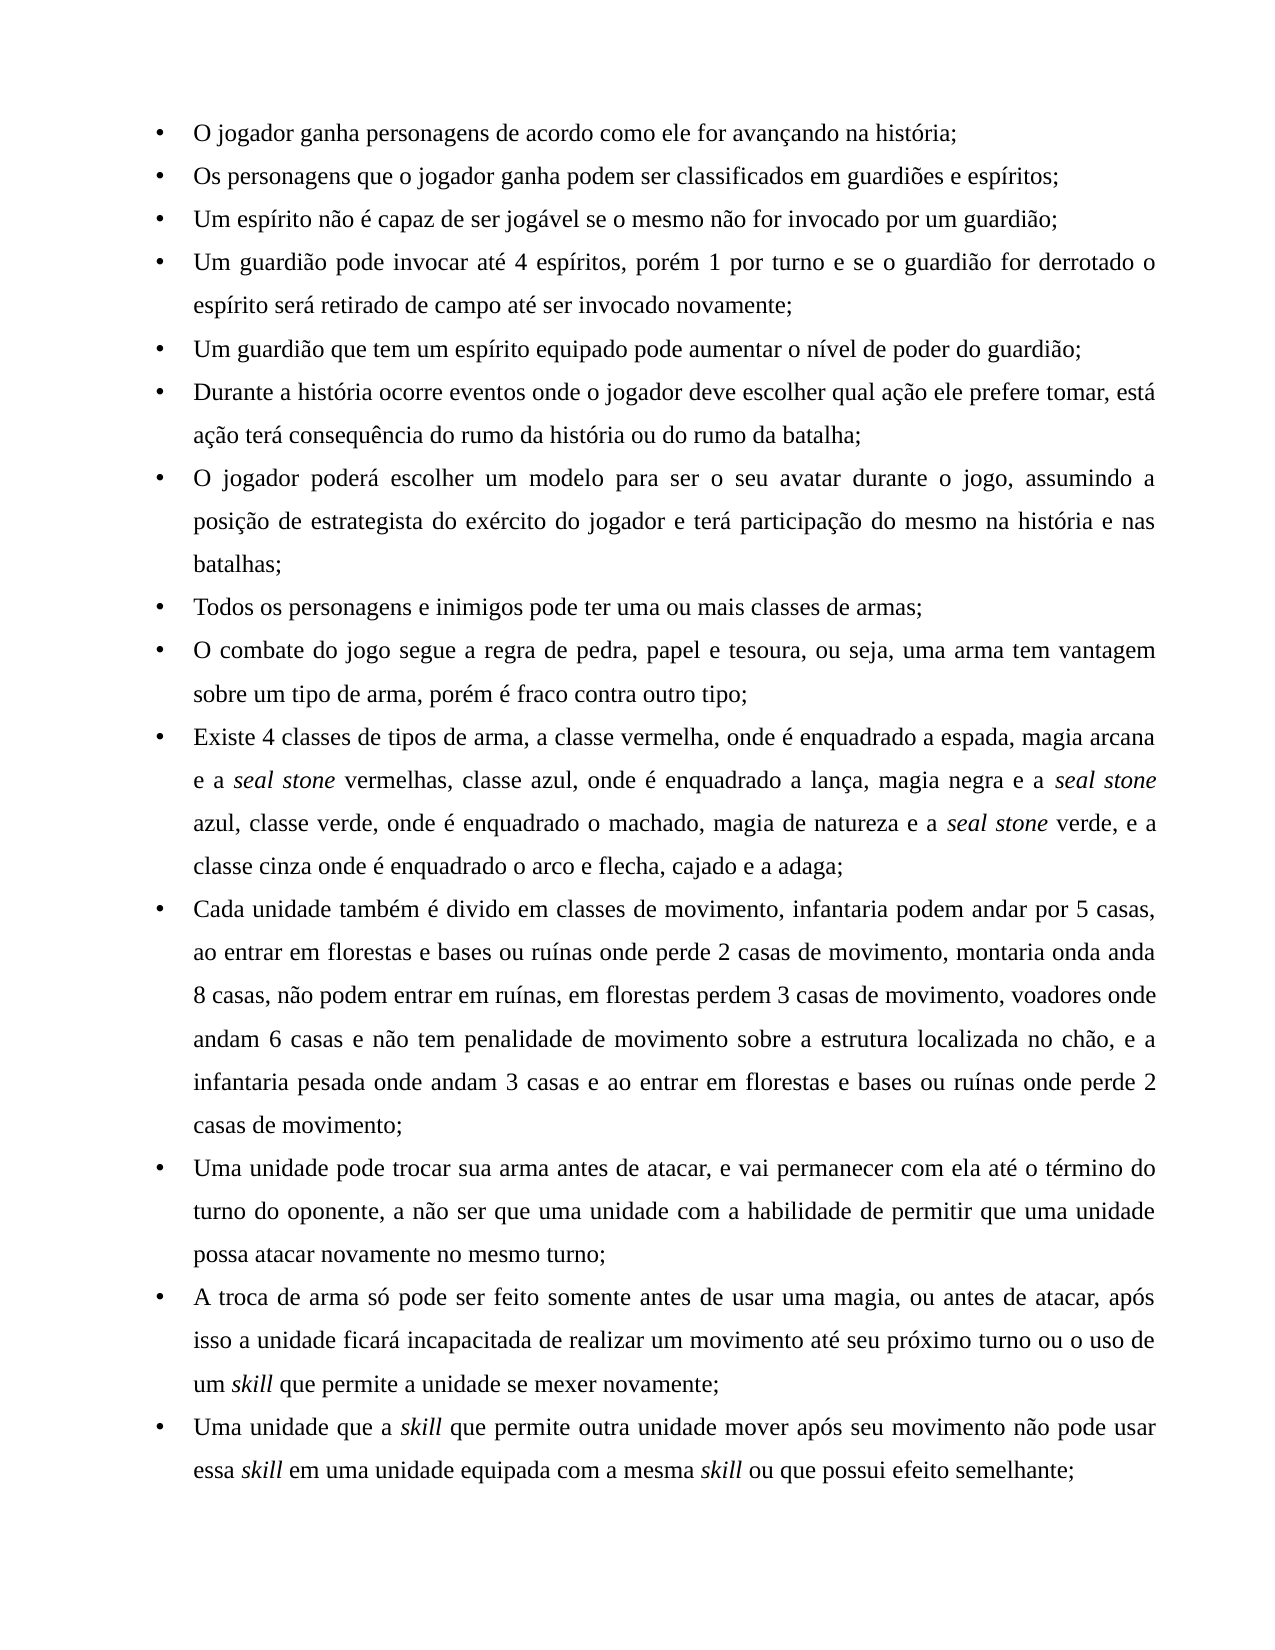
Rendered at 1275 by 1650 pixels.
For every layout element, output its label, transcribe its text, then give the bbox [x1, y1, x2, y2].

list Todos os personagens e inimigos pode ter uma ou mais classes de armas; [156, 592, 1157, 621]
list Um guardião que tem um espírito equipado pode aumentar o nível de poder do guardião; [156, 334, 1157, 362]
list A troca de arma só pode ser feito somente antes de usar uma magia, ou antes de atacar, após isso a unidade ficará incapacitada de realizar um movimento até seu próximo turno ou o uso de um skill que permite a unidade se mexer novamente; [156, 1282, 1157, 1397]
list Durante a história ocorre eventos onde o jogador deve escolher qual ação ele prefere tomar, está ação terá consequência do rumo da história ou do rumo da batalha; [156, 377, 1157, 449]
list Um guardião pode invocar até 4 espíritos, porém 1 por turno e se o guardião for derrotado o espírito será retirado de campo até ser invocado novamente; [156, 247, 1157, 319]
list O jogador ganha personagens de acordo como ele for avançando na história; [156, 118, 1157, 147]
list Cada unidade também é divido em classes de movimento, infantaria podem andar por 5 casas, ao entrar em florestas e bases ou ruínas onde perde 2 casas de movimento, montaria onda anda 8 casas, não podem entrar em ruínas, em florestas perdem 3 casas de movimento, voadores onde andam 6 casas e não tem penalidade de movimento sobre a estrutura localizada no chão, e a infantaria pesada onde andam 3 casas e ao entrar em florestas e bases ou ruínas onde perde 2 casas de movimento; [156, 894, 1157, 1139]
list O combate do jogo segue a regra de pedra, papel e tesoura, ou seja, uma arma tem vantagem sobre um tipo de arma, porém é fraco contra outro tipo; [156, 636, 1157, 707]
list Um espírito não é capaz de ser jogável se o mesmo não for invocado por um guardião; [156, 204, 1157, 233]
list Existe 4 classes de tipos de arma, a classe vermelha, onde é enquadrado a espada, magia arcana e a seal stone vermelhas, classe azul, onde é enquadrado a lança, magia negra e a seal stone azul, classe verde, onde é enquadrado o machado, magia de natureza e a seal stone verde, e a classe cinza onde é enquadrado o arco e flecha, cajado e a adaga; [156, 722, 1157, 880]
list Uma unidade pode trocar sua arma antes de atacar, e vai permanecer com ela até o término do turno do oponente, a não ser que uma unidade com a habilidade de permitir que uma unidade possa atacar novamente no mesmo turno; [156, 1153, 1157, 1268]
list Uma unidade que a skill que permite outra unidade mover após seu movimento não pode usar essa skill em uma unidade equipada com a mesma skill ou que possui efeito semelhante; [156, 1412, 1157, 1484]
list O jogador poderá escolher um modelo para ser o seu avatar durante o jogo, assumindo a posição de estrategista do exército do jogador e terá participação do mesmo na história e nas batalhas; [156, 463, 1157, 578]
list Os personagens que o jogador ganha podem ser classificados em guardiões e espíritos; [156, 161, 1157, 190]
